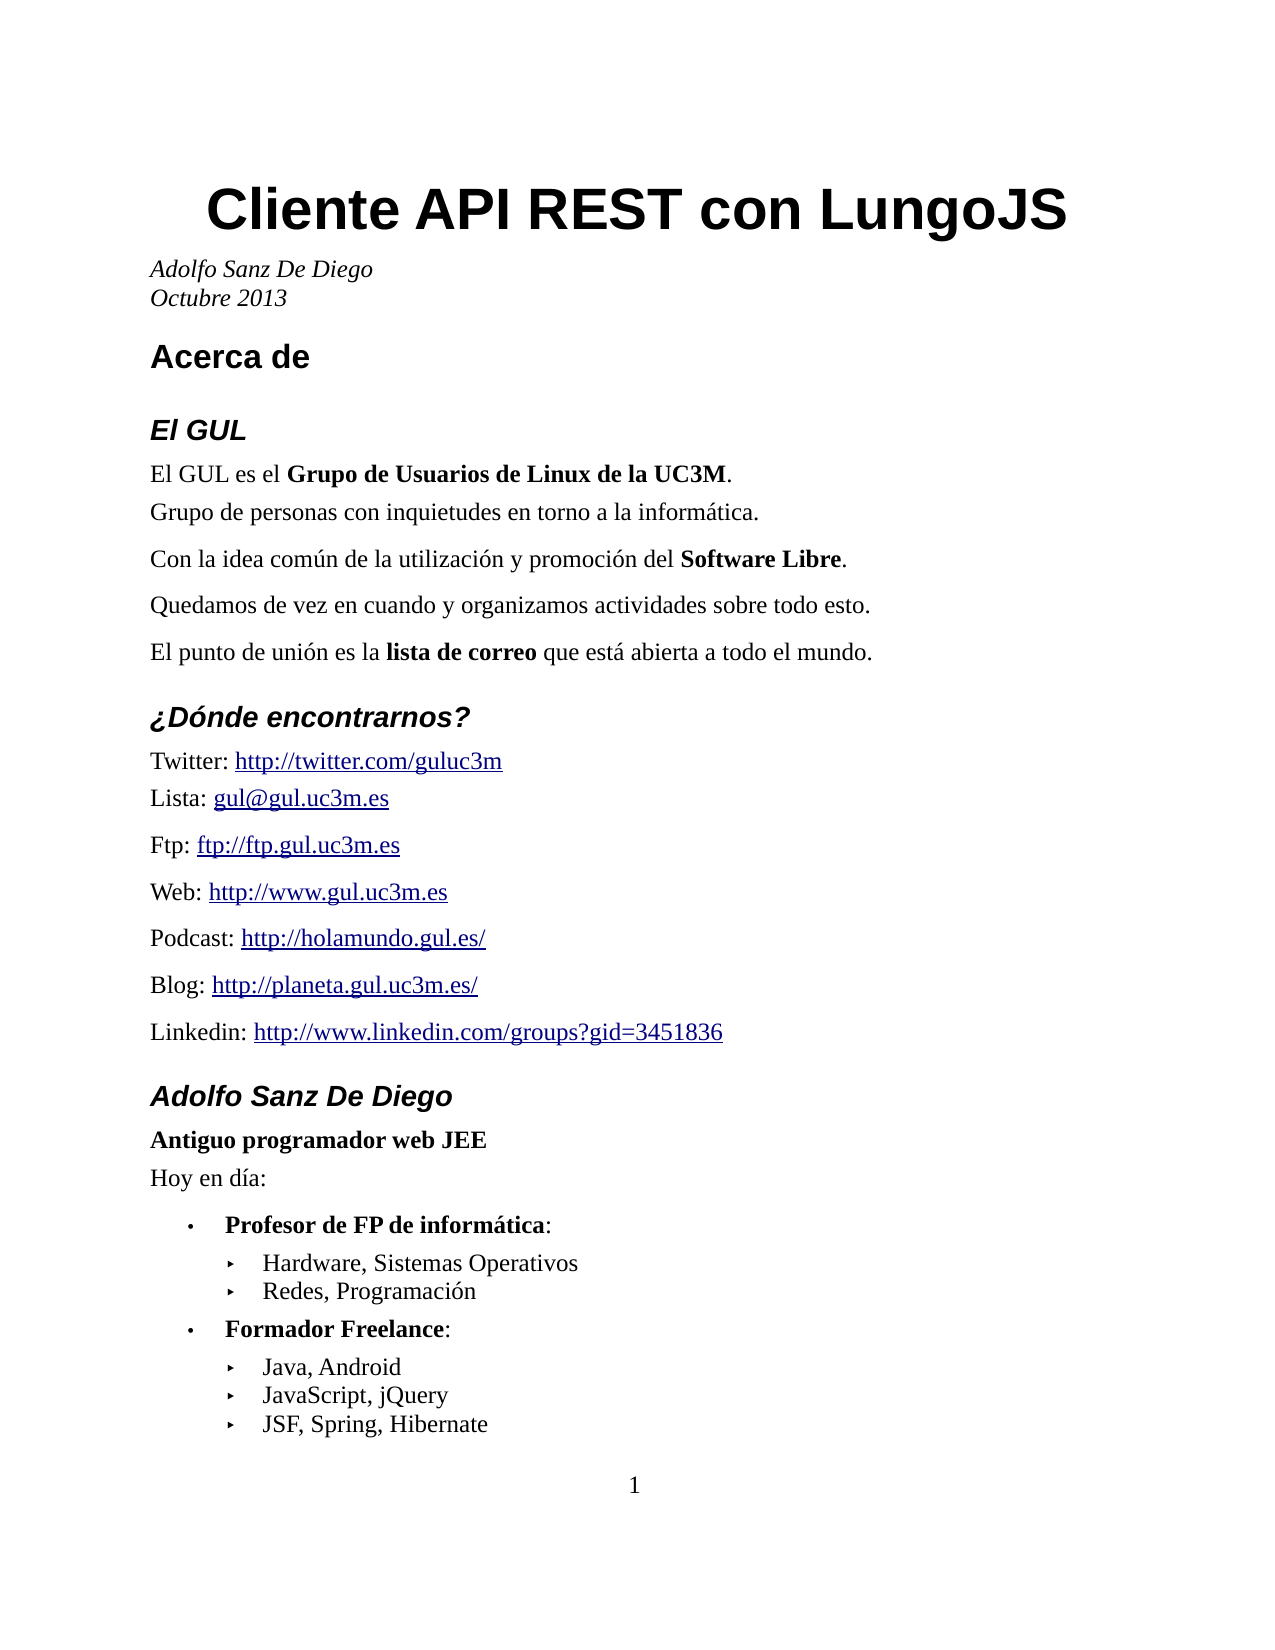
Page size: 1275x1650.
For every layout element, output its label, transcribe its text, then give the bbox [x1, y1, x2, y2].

text Quedamos de vez en cuando y organizamos actividades sobre todo esto. [150, 590, 1125, 619]
text El GUL es el Grupo de Usuarios de Linux de la UC3M. [150, 459, 1125, 488]
list JSF, Spring, Hibernate [225, 1409, 1125, 1438]
text Lista: gul@gul.uc3m.es [150, 783, 1125, 812]
list Hardware, Sistemas Operativos [225, 1248, 1125, 1276]
text Hoy en día: [150, 1163, 1125, 1192]
text El punto de unión es la lista de correo que está abierta a todo el mundo. [150, 637, 1125, 666]
subtitle Adolfo Sanz De Diego [150, 1079, 1125, 1113]
text Podcast: http://holamundo.gul.es/ [150, 923, 1125, 952]
text Twitter: http://twitter.com/guluc3m [150, 746, 1125, 774]
text Linkedin: http://www.linkedin.com/groups?gid=3451836 [150, 1017, 1125, 1046]
list JavaScript, jQuery [225, 1381, 1125, 1409]
text Web: http://www.gul.uc3m.es [150, 877, 1125, 906]
text Blog: http://planeta.gul.uc3m.es/ [150, 970, 1125, 999]
subtitle ¿Dónde encontrarnos? [150, 700, 1125, 733]
text Antiguo programador web JEE [150, 1126, 1125, 1154]
text Adolfo Sanz De Diego [150, 254, 1125, 283]
list Formador Freelance: [187, 1314, 1125, 1343]
text Ftp: ftp://ftp.gul.uc3m.es [150, 830, 1125, 859]
text Octubre 2013 [150, 283, 1125, 312]
list Profesor de FP de informática: [187, 1210, 1125, 1239]
subtitle El GUL [150, 413, 1125, 447]
title Cliente API REST con LungoJS [150, 175, 1125, 242]
list Java, Android [225, 1352, 1125, 1381]
list Redes, Programación [225, 1276, 1125, 1305]
text Con la idea común de la utilización y promoción del Software Libre. [150, 544, 1125, 572]
text Grupo de personas con inquietudes en torno a la informática. [150, 497, 1125, 526]
subtitle Acerca de [150, 337, 1125, 376]
